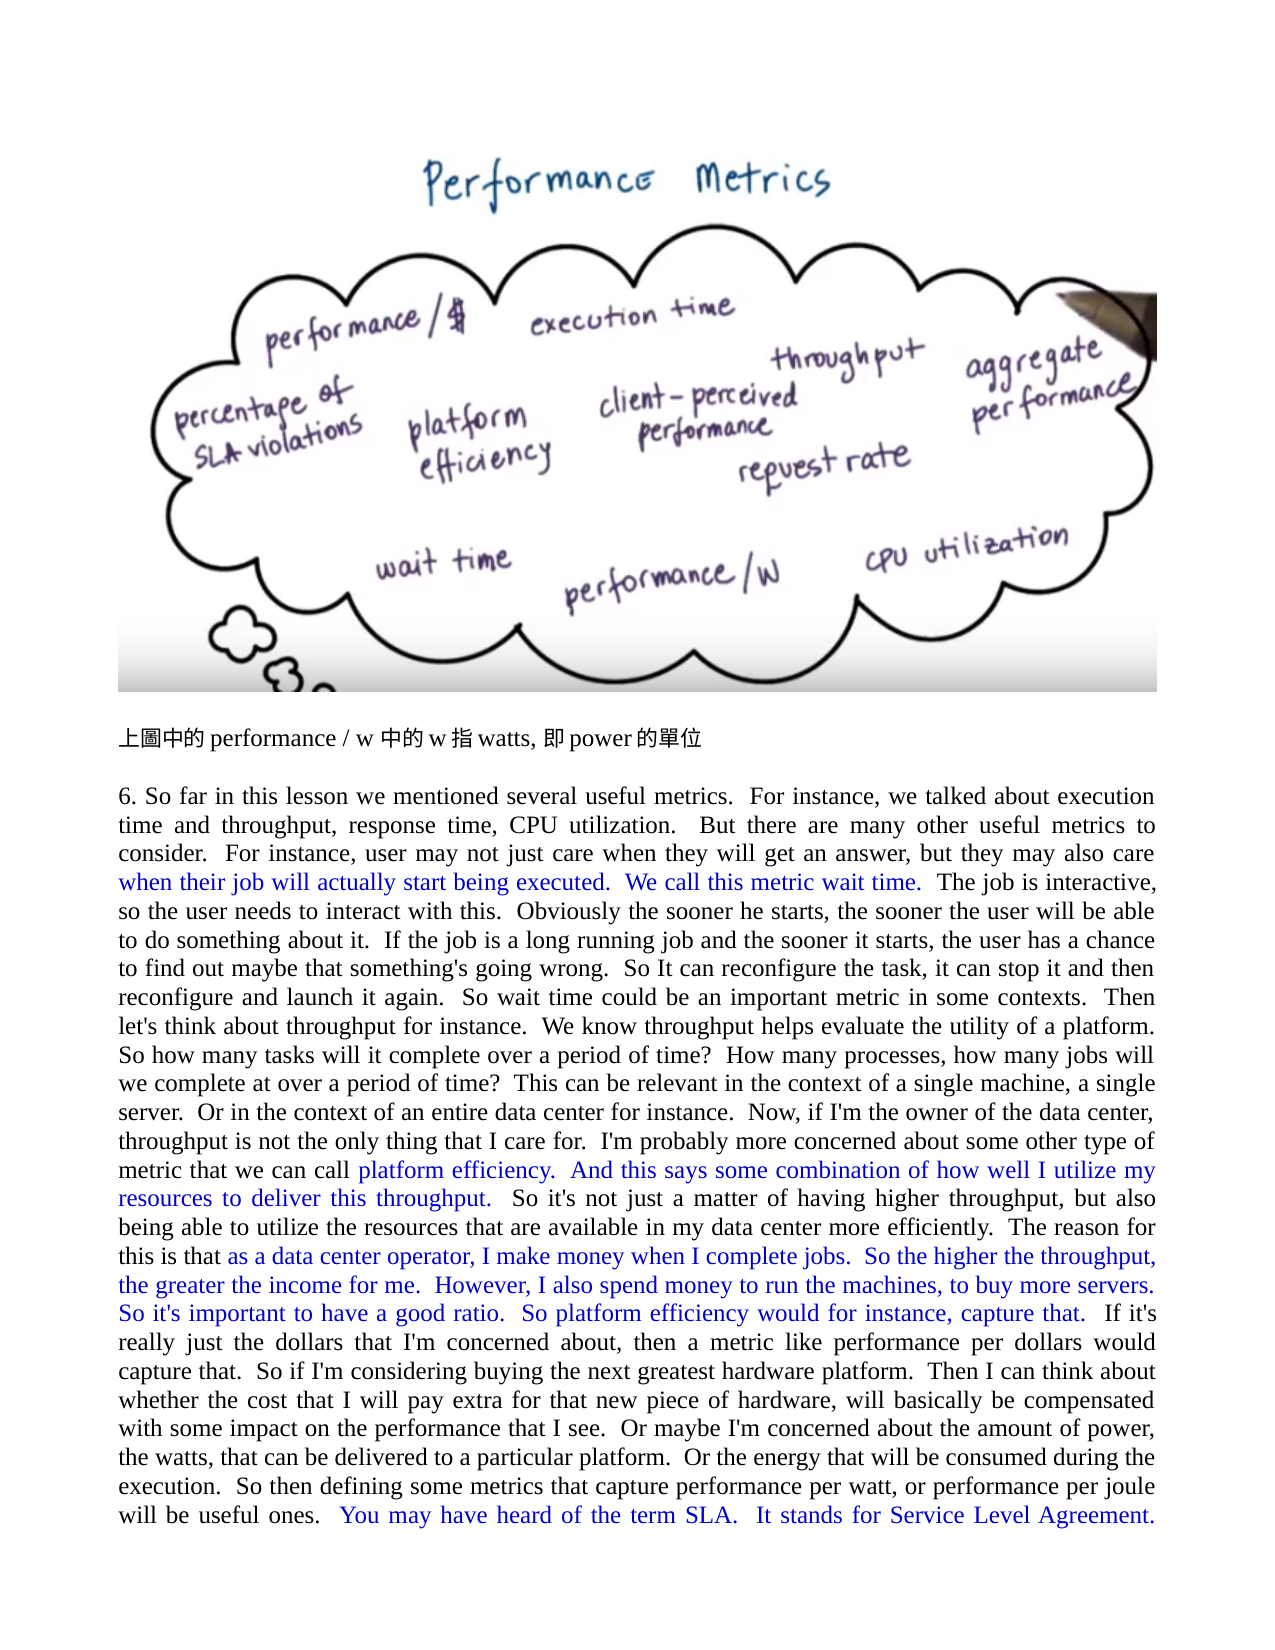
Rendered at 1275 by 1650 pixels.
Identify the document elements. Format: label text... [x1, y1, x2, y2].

text 上圖中的performance / w 中的w指watts, 即power的單位 [118, 721, 1157, 752]
text 6. So far in this lesson we mentioned several useful metrics. For instance, we talked about execution time and throughput, response time, CPU utilization. But there are many other useful metrics to consider. For instance, user may not just care when they will get an answer, but they may also care when their job will actually start being executed. We call this metric wait time. The job is interactive, so the user needs to interact with this. Obviously the sooner he starts, the sooner the user will be able to do something about it. If the job is a long running job and the sooner it starts, the user has a chance to find out maybe that something's going wrong. So It can reconfigure the task, it can stop it and then reconfigure and launch it again. So wait time could be an important metric in some contexts. Then let's think about throughput for instance. We know throughput helps evaluate the utility of a platform. So how many tasks will it complete over a period of time? How many processes, how many jobs will we complete at over a period of time? This can be relevant in the context of a single machine, a single server. Or in the context of an entire data center for instance. Now, if I'm the owner of the data center, throughput is not the only thing that I care for. I'm probably more concerned about some other type of metric that we can call platform efficiency. And this says some combination of how well I utilize my resources to deliver this throughput. So it's not just a matter of having higher throughput, but also being able to utilize the resources that are available in my data center more efficiently. The reason for this is that as a data center operator, I make money when I complete jobs. So the higher the throughput, the greater the income for me. However, I also spend money to run the machines, to buy more servers. So it's important to have a good ratio. So platform efficiency would for instance, capture that. If it's really just the dollars that I'm concerned about, then a metric like performance per dollars would capture that. So if I'm considering buying the next greatest hardware platform. Then I can think about whether the cost that I will pay extra for that new piece of hardware, will basically be compensated with some impact on the performance that I see. Or maybe I'm concerned about the amount of power, the watts, that can be delivered to a particular platform. Or the energy that will be consumed during the execution. So then defining some metrics that capture performance per watt, or performance per joule will be useful ones. You may have heard of the term SLA. It stands for Service Level Agreement. [118, 781, 1157, 1528]
picture [118, 146, 1157, 692]
